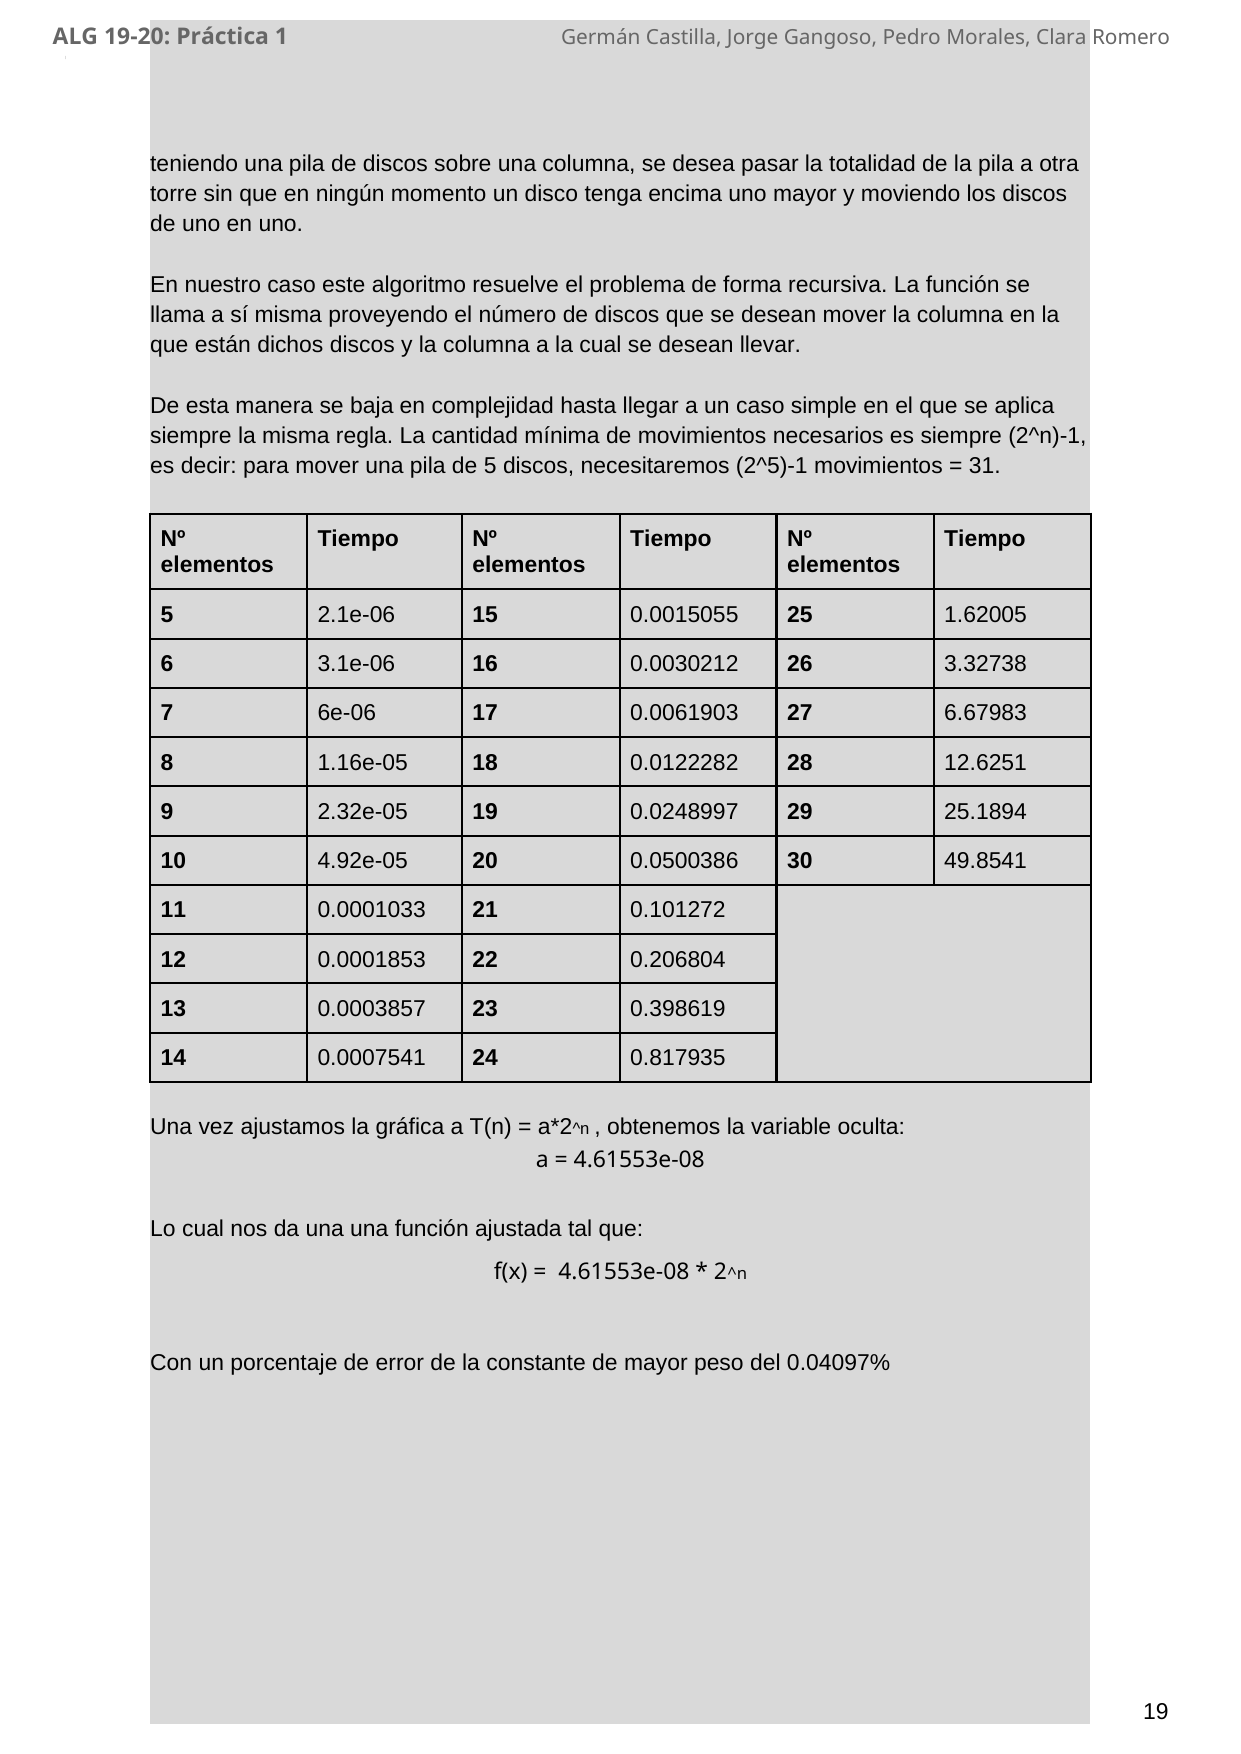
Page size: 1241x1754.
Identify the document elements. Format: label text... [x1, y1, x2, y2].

table_cell 21 [463, 886, 619, 933]
table_cell 9 [151, 787, 306, 834]
table_cell 2.32e-05 [308, 787, 461, 834]
table_cell 5 [151, 590, 306, 637]
table_cell 0.817935 [621, 1034, 775, 1081]
text De esta manera se baja en complejidad hasta llegar a un caso simple en el que se aplica siempre la misma regla. La cantidad mínima de movimientos necesarios es siempre (2^n)-1, es decir: para mover una pila de 5 discos, necesitaremos (2^5)-1 movimientos = 31. [150, 392, 1090, 478]
table_header Nº elementos [463, 515, 619, 588]
table_cell 0.0001853 [308, 935, 461, 982]
table_cell 0.0001033 [308, 886, 461, 933]
table_cell 0.0500386 [621, 837, 775, 884]
table_cell 0.0030212 [621, 640, 775, 687]
table_header Tiempo [621, 515, 775, 588]
table_cell 22 [463, 935, 619, 982]
table_cell 0.101272 [621, 886, 775, 933]
table_cell 1.16e-05 [308, 738, 461, 785]
table_cell 0.0061903 [621, 689, 775, 736]
table_cell 49.8541 [935, 837, 1090, 884]
table_cell 18 [463, 738, 619, 785]
table_cell 15 [463, 590, 619, 637]
table_cell 3.1e-06 [308, 640, 461, 687]
table_cell 10 [151, 837, 306, 884]
table_cell 6 [151, 640, 306, 687]
table_cell 20 [463, 837, 619, 884]
table_cell 0.0122282 [621, 738, 775, 785]
table_cell 19 [463, 787, 619, 834]
table_cell 27 [778, 689, 933, 736]
table_cell 3.32738 [935, 640, 1090, 687]
text Con un porcentaje de error de la constante de mayor peso del 0.04097% [150, 1348, 1090, 1375]
text Una vez ajustamos la gráfica a T(n) = a*2^n , obtenemos la variable oculta: [150, 1113, 1090, 1139]
table_cell 13 [151, 984, 306, 1032]
table_cell 7 [151, 689, 306, 736]
table_cell 26 [778, 640, 933, 687]
text En nuestro caso este algoritmo resuelve el problema de forma recursiva. La función se llama a sí misma proveyendo el número de discos que se desean mover la columna en la que están dichos discos y la columna a la cual se desean llevar. [150, 271, 1090, 358]
text Lo cual nos da una una función ajustada tal que: [150, 1215, 1090, 1242]
table_cell 0.206804 [621, 935, 775, 982]
table_cell 12.6251 [935, 738, 1090, 785]
table_header Nº elementos [778, 515, 933, 588]
table_cell 14 [151, 1034, 306, 1081]
table_cell 2.1e-06 [308, 590, 461, 637]
text f(x) = 4.61553e-08 * 2^n [150, 1255, 1090, 1286]
table_cell [778, 886, 1090, 1081]
table_cell 29 [778, 787, 933, 834]
table_cell 6e-06 [308, 689, 461, 736]
text teniendo una pila de discos sobre una columna, se desea pasar la totalidad de la pila a otra torre sin que en ningún momento un disco tenga encima uno mayor y moviendo los discos de uno en uno. [150, 150, 1090, 237]
table_cell 8 [151, 738, 306, 785]
table_header Nº elementos [151, 515, 306, 588]
table_cell 23 [463, 984, 619, 1032]
table_cell 0.0003857 [308, 984, 461, 1032]
table_header Tiempo [935, 515, 1090, 588]
table_cell 11 [151, 886, 306, 933]
table_cell 6.67983 [935, 689, 1090, 736]
table_cell 28 [778, 738, 933, 785]
table_cell 4.92e-05 [308, 837, 461, 884]
table_cell 17 [463, 689, 619, 736]
table_cell 0.398619 [621, 984, 775, 1032]
table_cell 0.0007541 [308, 1034, 461, 1081]
table_cell 30 [778, 837, 933, 884]
table_header Tiempo [308, 515, 461, 588]
table_cell 25 [778, 590, 933, 637]
table_cell 12 [151, 935, 306, 982]
table_cell 16 [463, 640, 619, 687]
text a = 4.61553e-08 [150, 1143, 1090, 1174]
table_cell 1.62005 [935, 590, 1090, 637]
table_cell 0.0015055 [621, 590, 775, 637]
table_cell 0.0248997 [621, 787, 775, 834]
table_cell 25.1894 [935, 787, 1090, 834]
table_cell 24 [463, 1034, 619, 1081]
